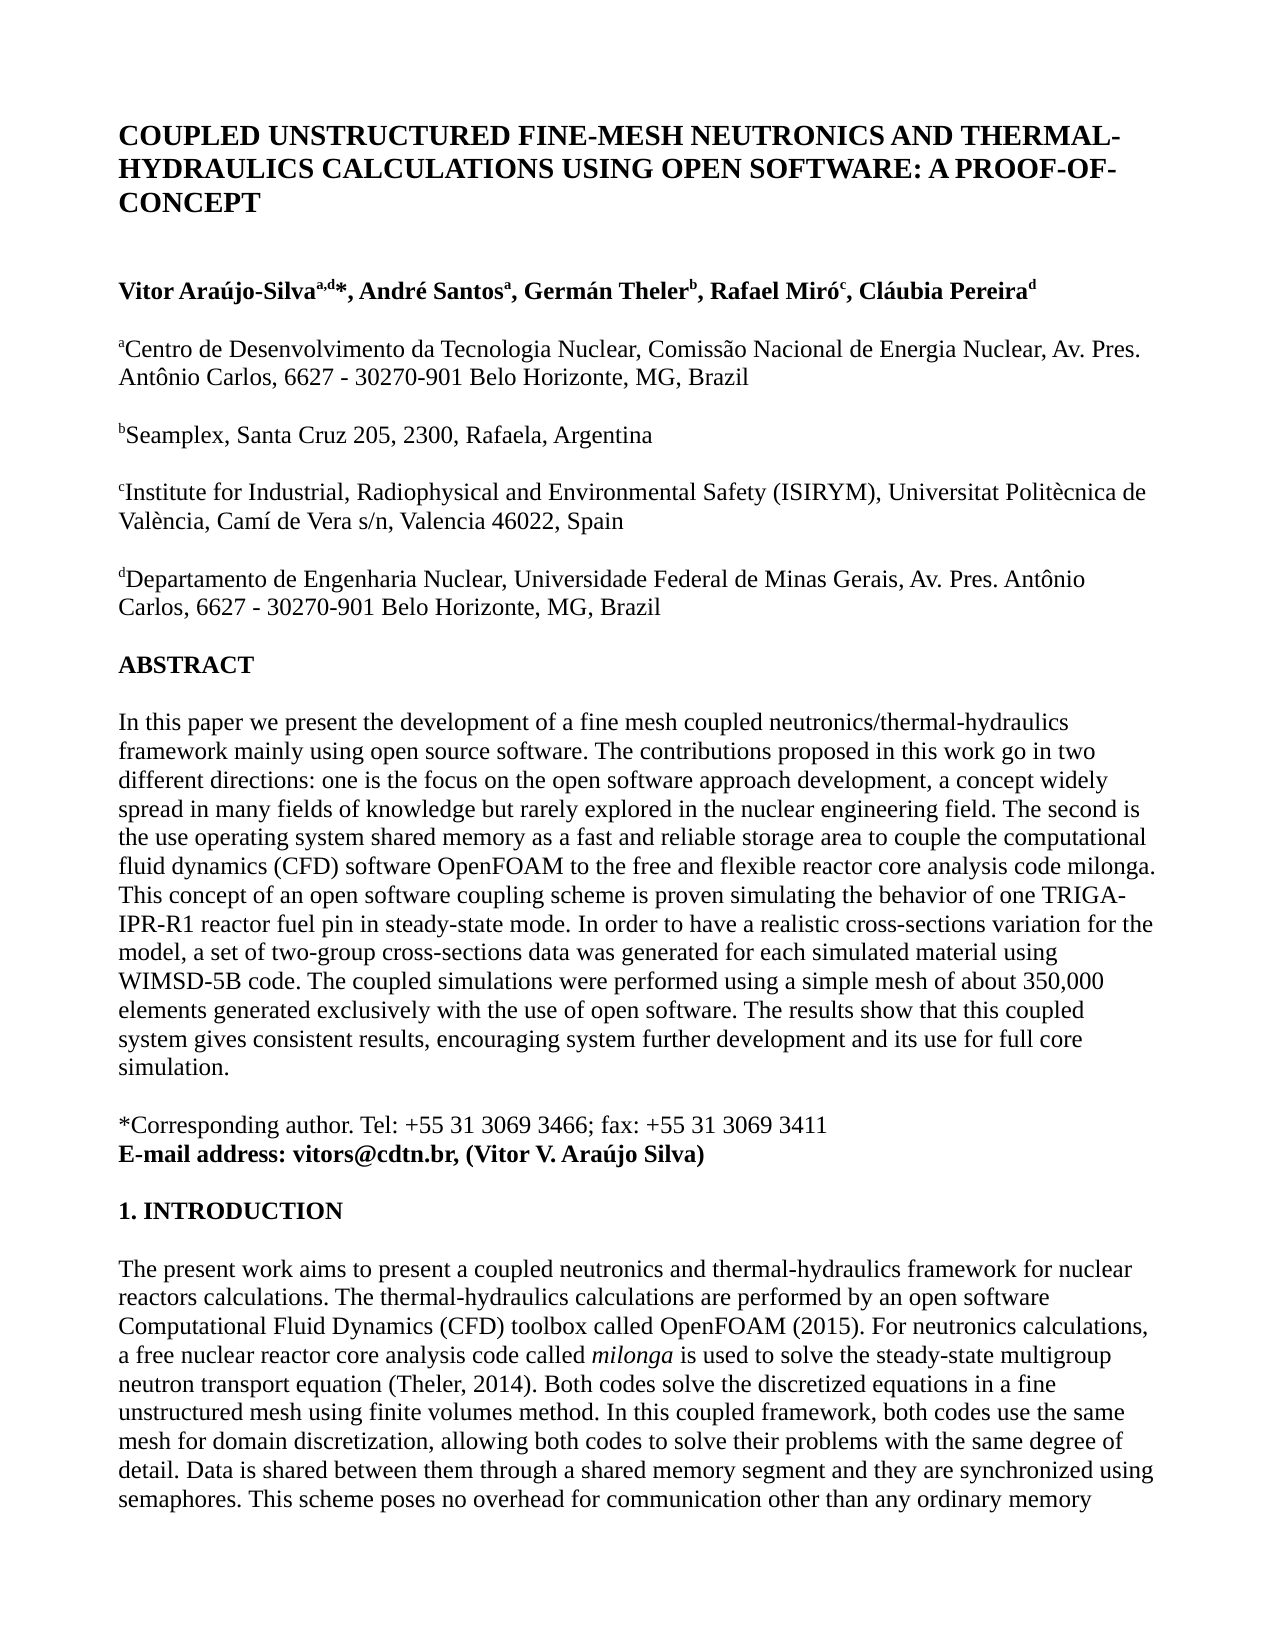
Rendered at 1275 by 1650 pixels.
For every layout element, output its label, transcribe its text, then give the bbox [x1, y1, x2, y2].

text In this paper we present the development of a fine mesh coupled neutronics/thermal-hydraulics framework mainly using open source software. The contributions proposed in this work go in two different directions: one is the focus on the open software approach development, a concept widely spread in many fields of knowledge but rarely explored in the nuclear engineering field. The second is the use operating system shared memory as a fast and reliable storage area to couple the computational fluid dynamics (CFD) software OpenFOAM to the free and flexible reactor core analysis code milonga. This concept of an open software coupling scheme is proven simulating the behavior of one TRIGA-IPR-R1 reactor fuel pin in steady-state mode. In order to have a realistic cross-sections variation for the model, a set of two-group cross-sections data was generated for each simulated material using WIMSD-5B code. The coupled simulations were performed using a simple mesh of about 350,000 elements generated exclusively with the use of open software. The results show that this coupled system gives consistent results, encouraging system further development and its use for full core simulation. [118, 707, 1157, 1081]
text dDepartamento de Engenharia Nuclear, Universidade Federal de Minas Gerais, Av. Pres. Antônio Carlos, 6627 - 30270-901 Belo Horizonte, MG, Brazil [118, 564, 1157, 621]
text The present work aims to present a coupled neutronics and thermal-hydraulics framework for nuclear reactors calculations. The thermal-hydraulics calculations are performed by an open software Computational Fluid Dynamics (CFD) toolbox called OpenFOAM (2015). For neutronics calculations, a free nuclear reactor core analysis code called milonga is used to solve the steady-state multigroup neutron transport equation (Theler, 2014). Both codes solve the discretized equations in a fine unstructured mesh using finite volumes method. In this coupled framework, both codes use the same mesh for domain discretization, allowing both codes to solve their problems with the same degree of detail. Data is shared between them through a shared memory segment and they are synchronized using semaphores. This scheme poses no overhead for communication other than any ordinary memory [118, 1254, 1157, 1512]
text aCentro de Desenvolvimento da Tecnologia Nuclear, Comissão Nacional de Energia Nuclear, Av. Pres. Antônio Carlos, 6627 - 30270-901 Belo Horizonte, MG, Brazil [118, 334, 1157, 391]
text bSeamplex, Santa Cruz 205, 2300, Rafaela, Argentina [118, 420, 1157, 449]
text cInstitute for Industrial, Radiophysical and Environmental Safety (ISIRYM), Universitat Politècnica de València, Camí de Vera s/n, Valencia 46022, Spain [118, 477, 1157, 535]
text 1. INTRODUCTION [118, 1196, 1157, 1225]
text ABSTRACT [118, 650, 1157, 679]
text E-mail address: vitors@cdtn.br, (Vitor V. Araújo Silva) [118, 1139, 1157, 1167]
text COUPLED UNSTRUCTURED FINE-MESH NEUTRONICS AND THERMAL-HYDRAULICS CALCULATIONS USING OPEN SOFTWARE: A PROOF-OF-CONCEPT [118, 118, 1157, 219]
text *Corresponding author. Tel: +55 31 3069 3466; fax: +55 31 3069 3411 [118, 1110, 1157, 1139]
text Vitor Araújo-Silvaa,d*, André Santosa, Germán Thelerb, Rafael Miróc, Cláubia Pereirad [118, 276, 1157, 305]
